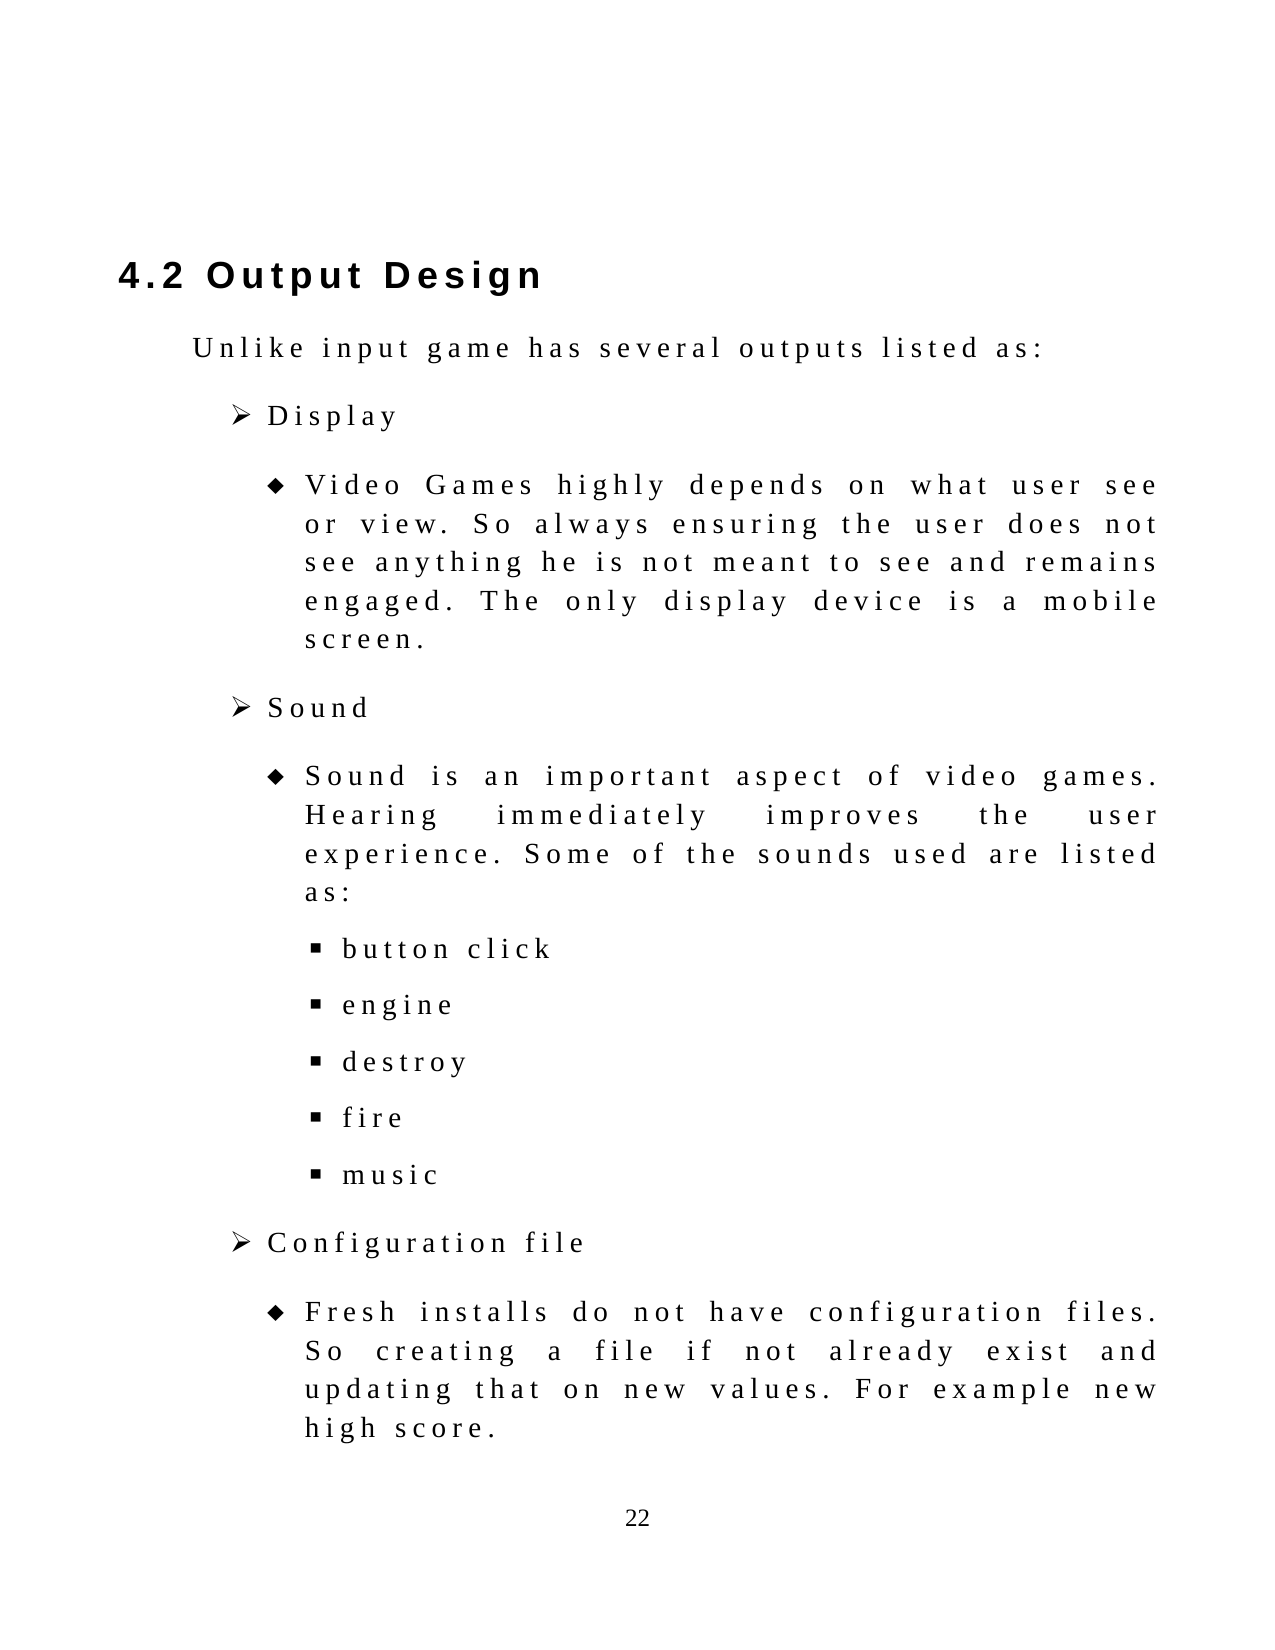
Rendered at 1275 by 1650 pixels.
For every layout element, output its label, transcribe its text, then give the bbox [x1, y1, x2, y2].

list Sound [229, 690, 1157, 723]
list Fresh installs do not have configuration files. So creating a file if not already exist and updating that on new values. For example new high score. [267, 1294, 1157, 1443]
subtitle 4.2 Output Design [118, 253, 1157, 296]
list music [304, 1157, 1157, 1191]
list Video Games highly depends on what user see or view. So always ensuring the user does not see anything he is not meant to see and remains engaged. The only display device is a mobile screen. [267, 467, 1157, 655]
text Unlike input game has several outputs listed as: [192, 330, 1157, 363]
list button click [304, 931, 1157, 964]
list Sound is an important aspect of video games. Hearing immediately improves the user experience. Some of the sounds used are listed as: [267, 758, 1157, 908]
list Configuration file [229, 1226, 1157, 1259]
list Display [229, 398, 1157, 432]
list fire [304, 1100, 1157, 1134]
list engine [304, 987, 1157, 1021]
list destroy [304, 1044, 1157, 1077]
